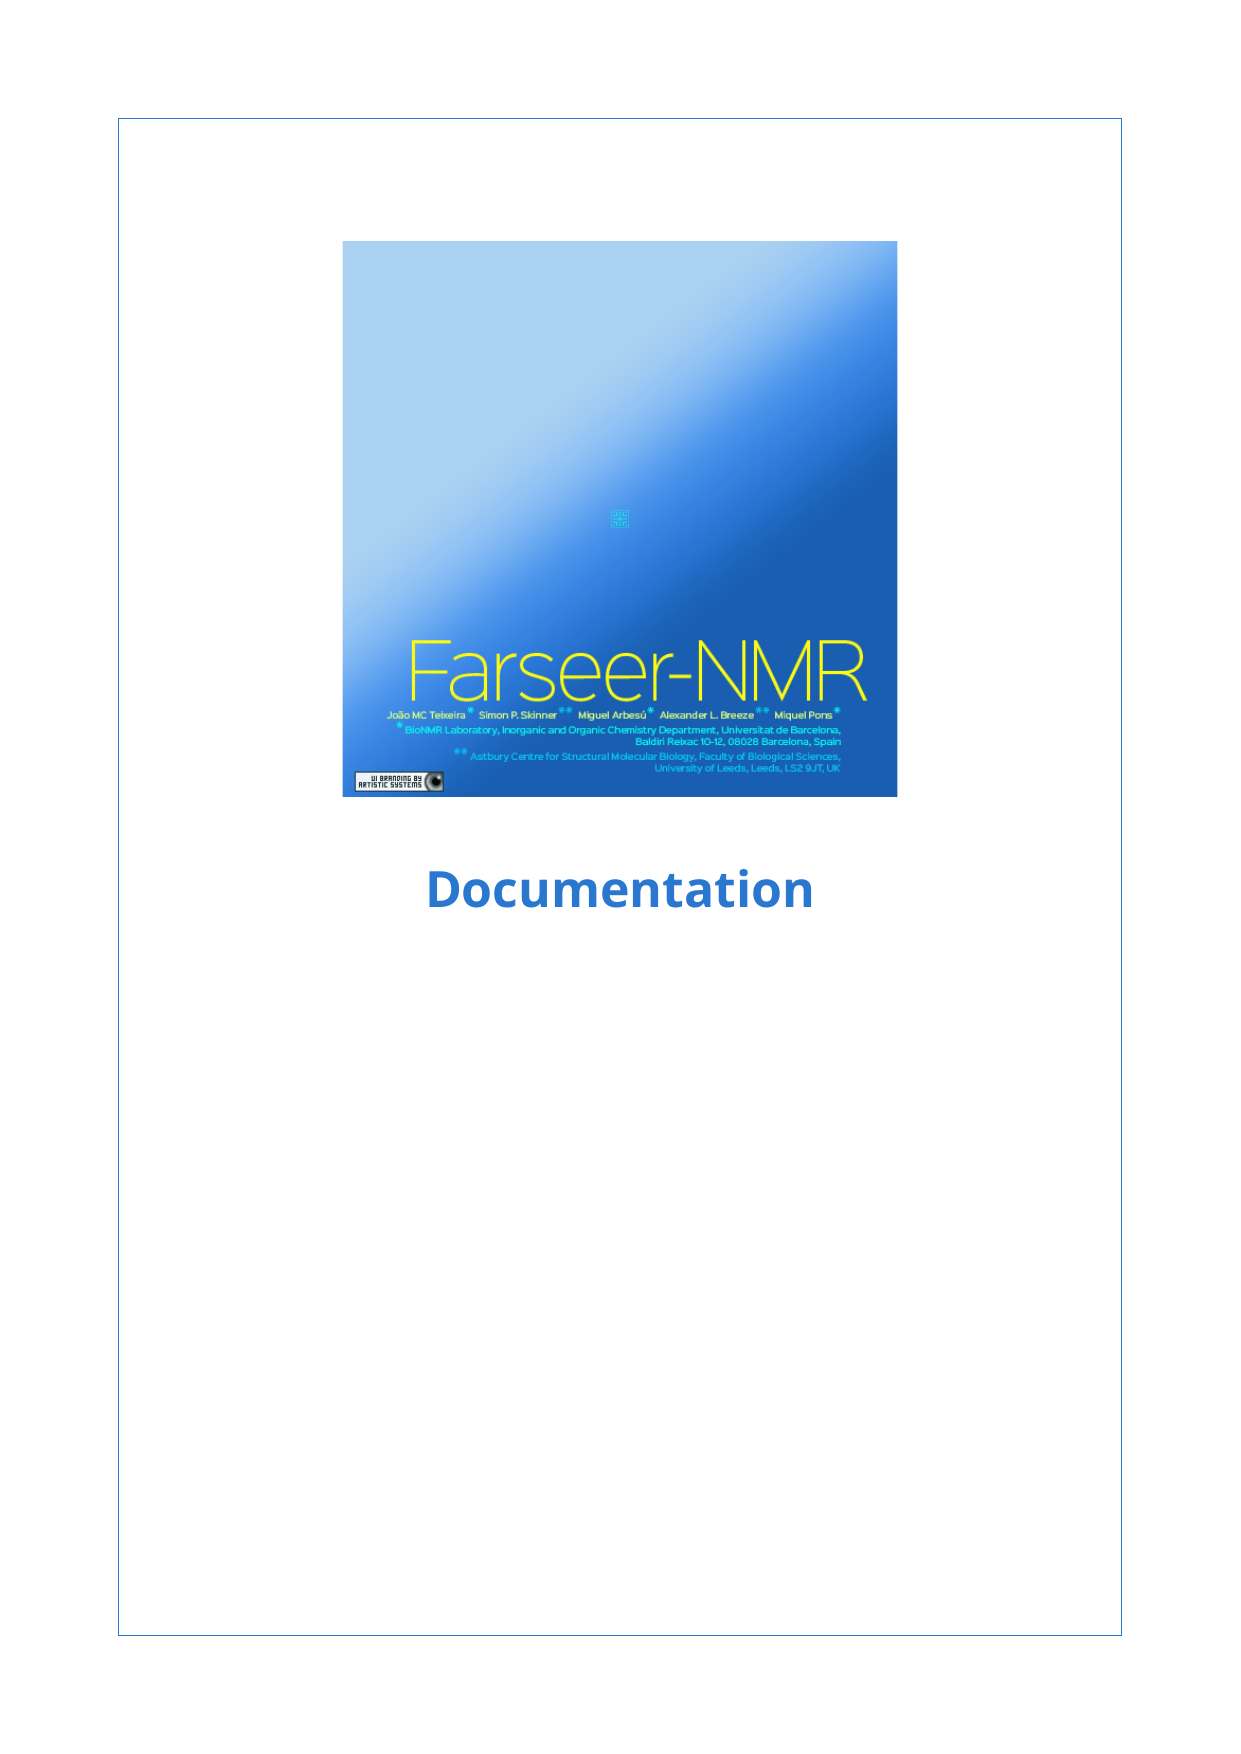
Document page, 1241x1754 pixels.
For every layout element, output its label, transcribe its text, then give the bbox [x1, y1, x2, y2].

text Documentation [134, 854, 1106, 922]
picture [342, 241, 898, 797]
